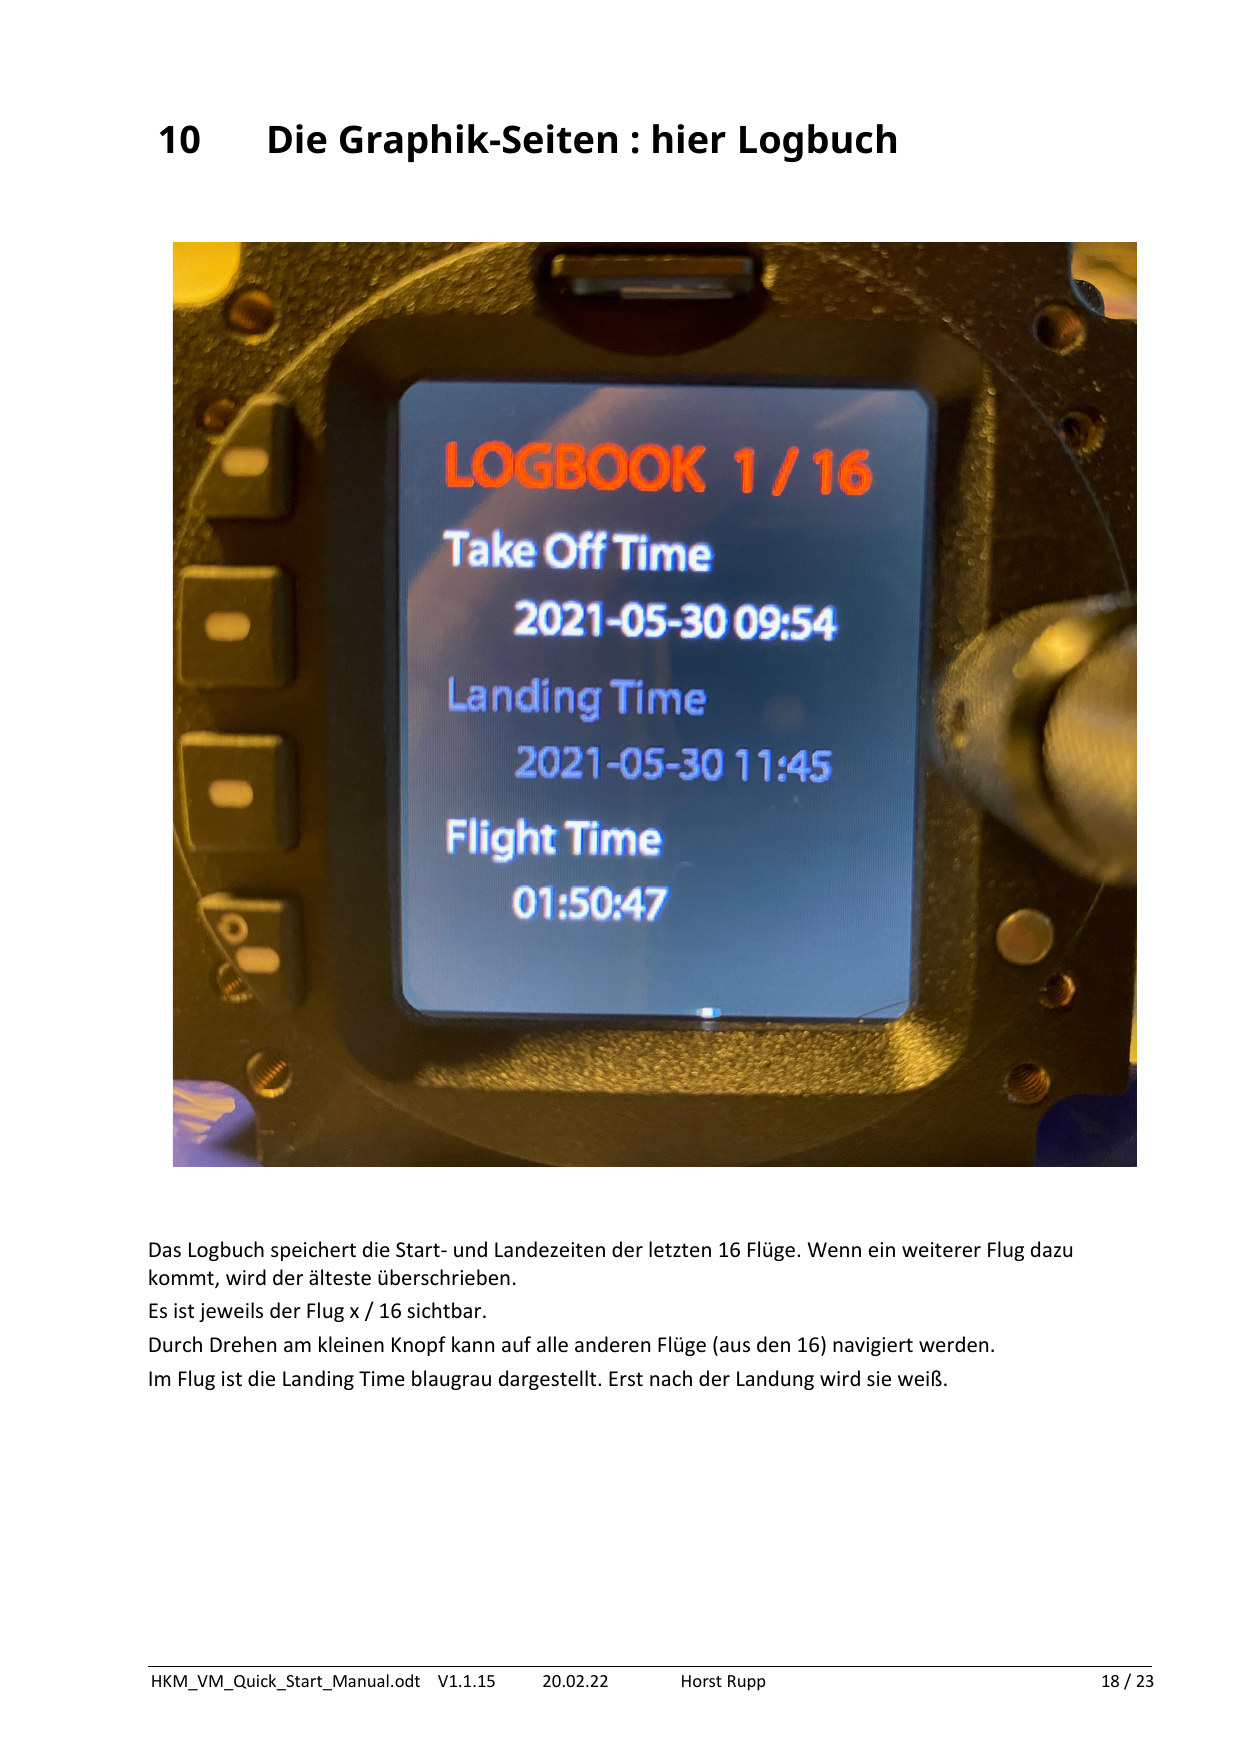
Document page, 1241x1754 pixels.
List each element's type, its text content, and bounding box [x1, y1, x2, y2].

picture [172, 242, 1137, 1167]
text Das Logbuch speichert die Start- und Landezeiten der letzten 16 Flüge. Wenn ein weiterer Flug dazu kommt, wird der älteste überschrieben. [148, 1235, 1152, 1291]
text Es ist jeweils der Flug x / 16 sichtbar. [148, 1297, 1152, 1324]
subtitle Die Graphik-Seiten : hier Logbuch [148, 113, 1128, 165]
text Im Flug ist die Landing Time blaugrau dargestellt. Erst nach der Landung wird sie weiß. [148, 1364, 1152, 1392]
text Durch Drehen am kleinen Knopf kann auf alle anderen Flüge (aus den 16) navigiert werden. [148, 1330, 1152, 1358]
